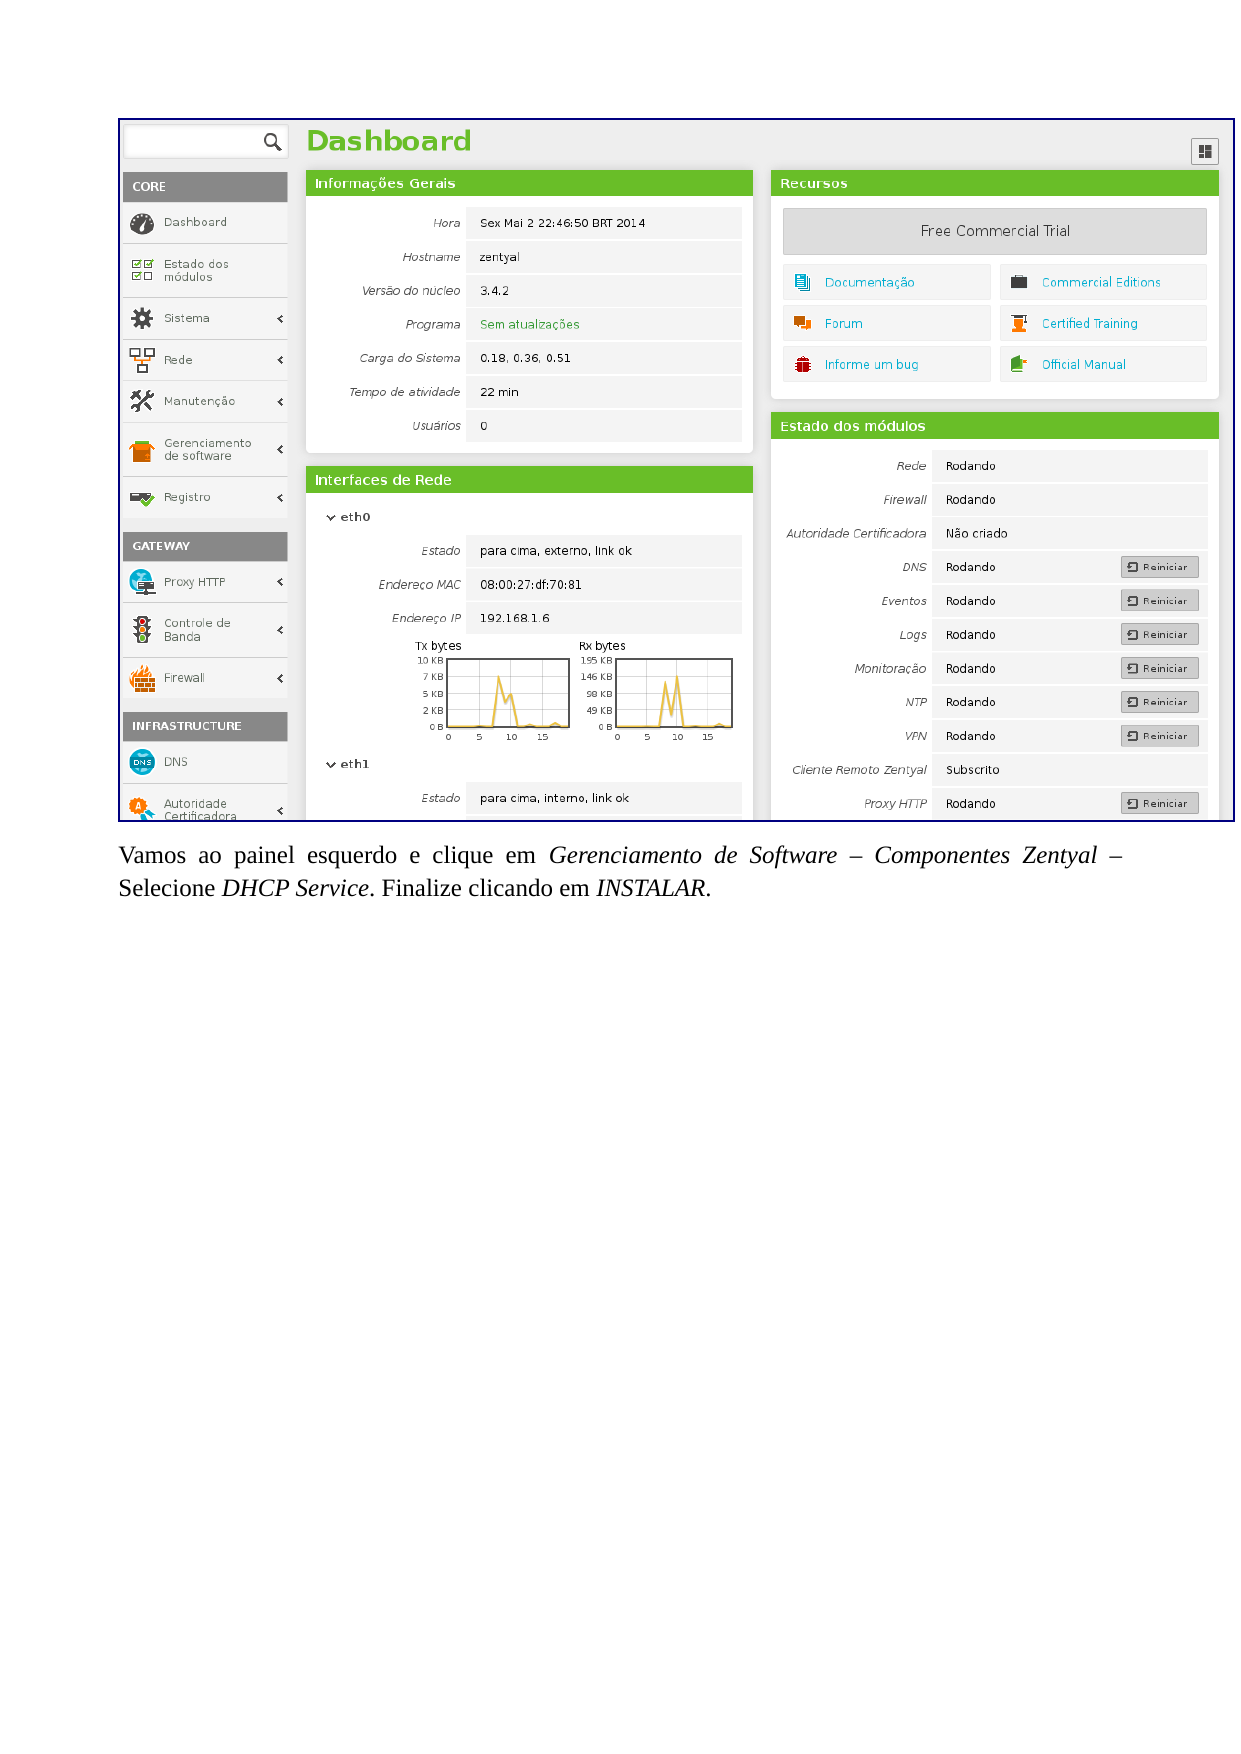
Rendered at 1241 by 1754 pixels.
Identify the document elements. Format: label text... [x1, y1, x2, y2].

picture [120, 120, 1233, 820]
text Vamos ao painel esquerdo e clique em Gerenciamento de Software – Componentes Zentyal – Selecione DHCP Service. Finalize clicando em INSTALAR. [118, 840, 1122, 902]
